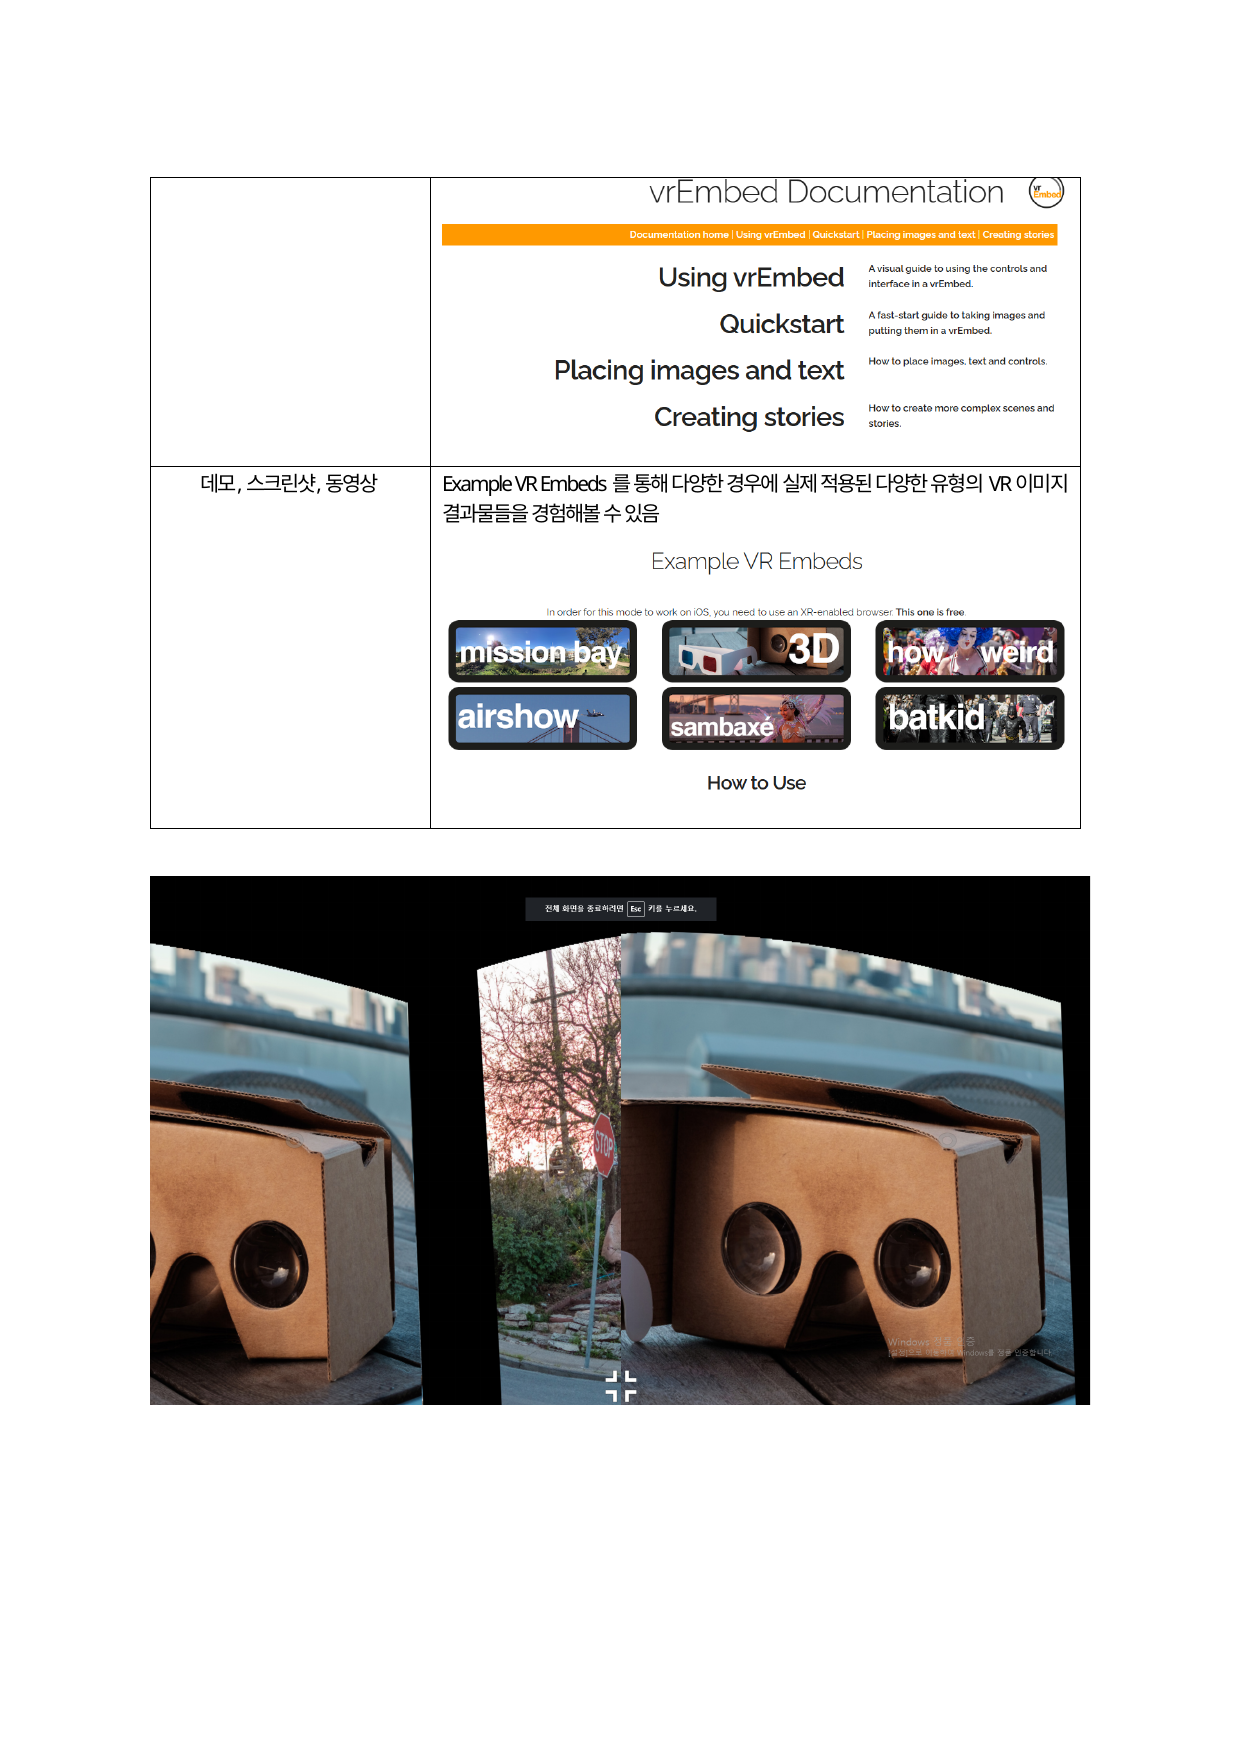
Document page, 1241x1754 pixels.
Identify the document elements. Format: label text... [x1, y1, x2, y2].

picture [441, 178, 1069, 438]
picture [150, 876, 1091, 1405]
picture [441, 527, 1069, 800]
table_cell [431, 178, 1080, 466]
table_cell 데모, 스크린샷, 동영상 [151, 467, 430, 828]
table_cell Example VR Embeds를 통해 다양한 경우에 실제 적용된 다양한 유형의 VR 이미지 결과물들을 경험해볼 수 있음 [431, 467, 1080, 828]
table_cell [151, 178, 430, 466]
